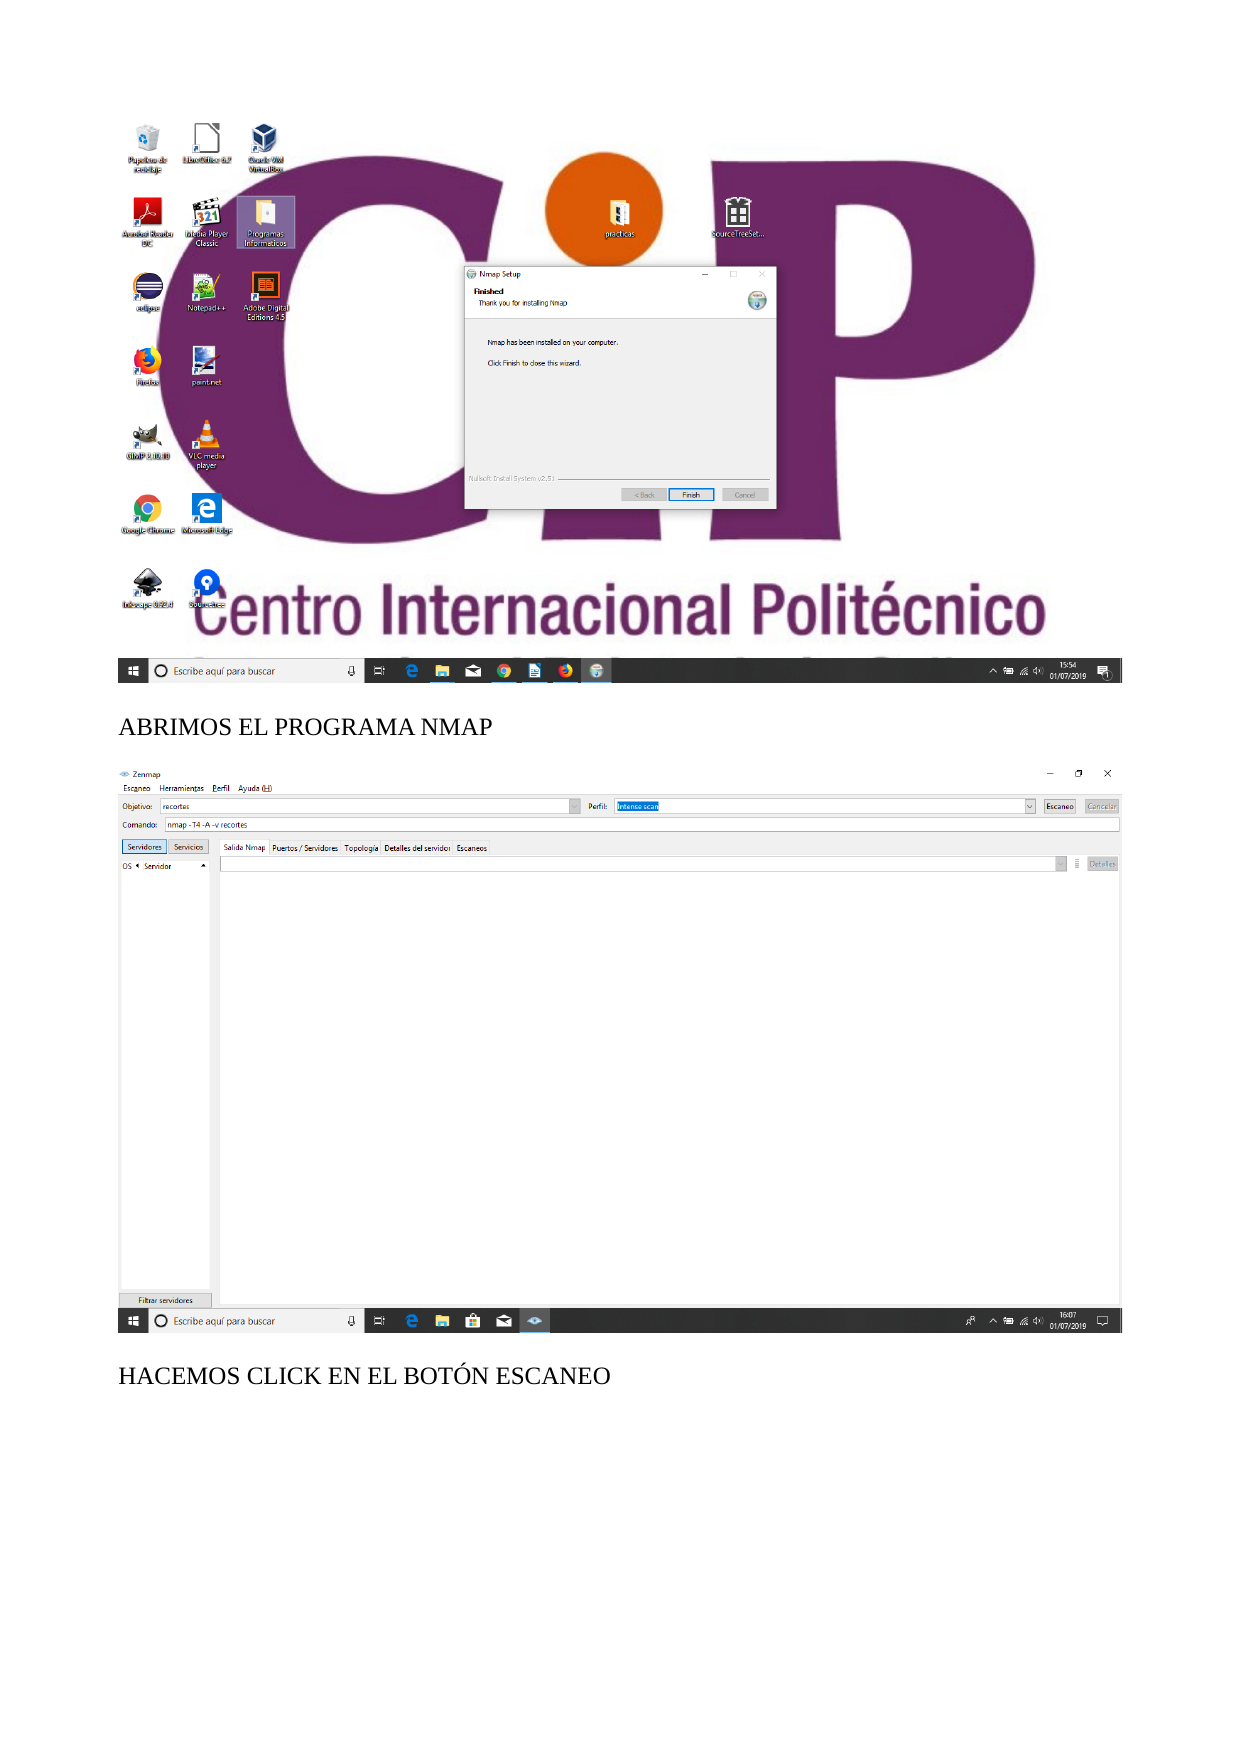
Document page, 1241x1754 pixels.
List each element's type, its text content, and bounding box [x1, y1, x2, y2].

text HACEMOS CLICK EN EL BOTÓN ESCANEO [118, 1361, 1122, 1390]
picture [118, 118, 1123, 683]
text ABRIMOS EL PROGRAMA NMAP [118, 712, 1122, 740]
picture [118, 769, 1123, 1333]
